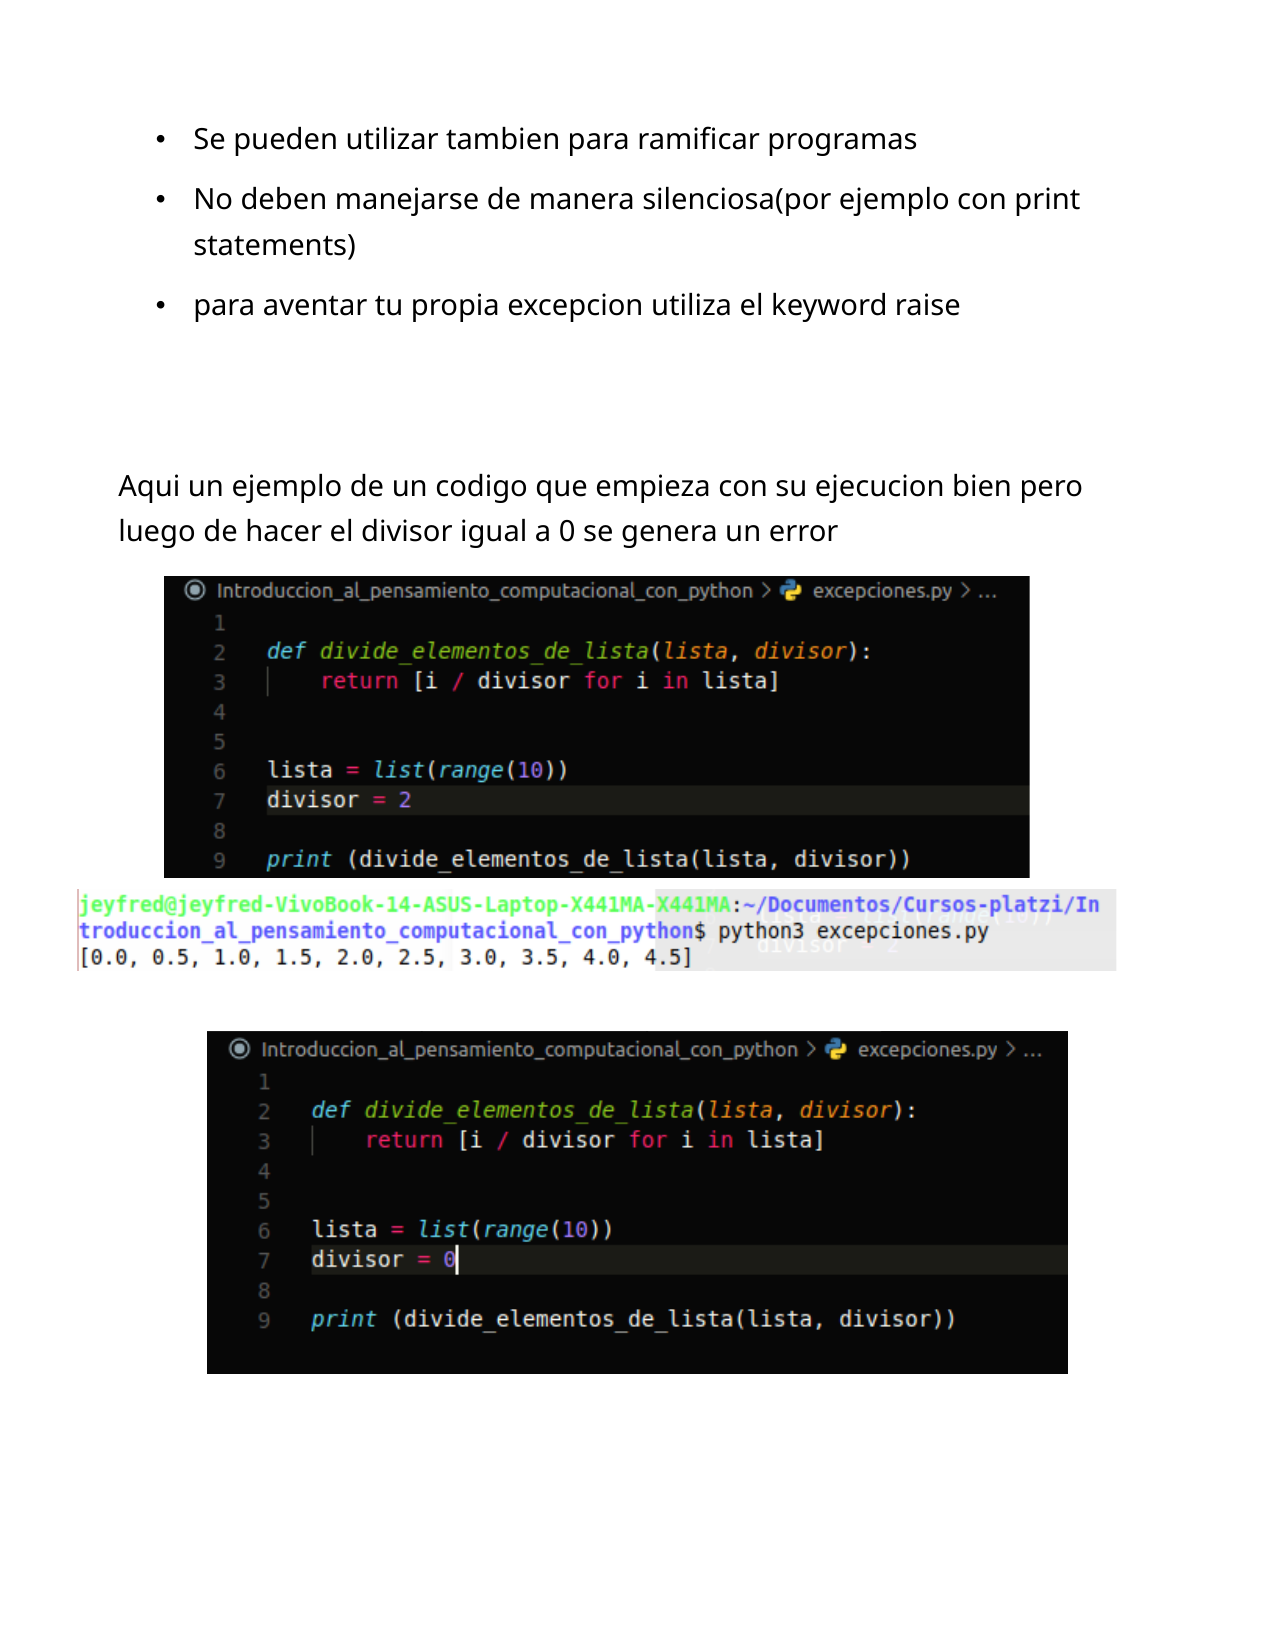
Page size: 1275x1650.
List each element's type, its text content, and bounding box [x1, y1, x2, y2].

list para aventar tu propia excepcion utiliza el keyword raise [156, 284, 1157, 324]
list Se pueden utilizar tambien para ramificar programas [156, 118, 1157, 158]
picture [77, 889, 1117, 971]
list No deben manejarse de manera silenciosa(por ejemplo con print statements) [156, 178, 1157, 264]
picture [207, 1031, 1068, 1374]
picture [164, 576, 1030, 878]
text Aqui un ejemplo de un codigo que empieza con su ejecucion bien pero luego de hacer el divisor igual a 0 se genera un error [118, 465, 1157, 550]
